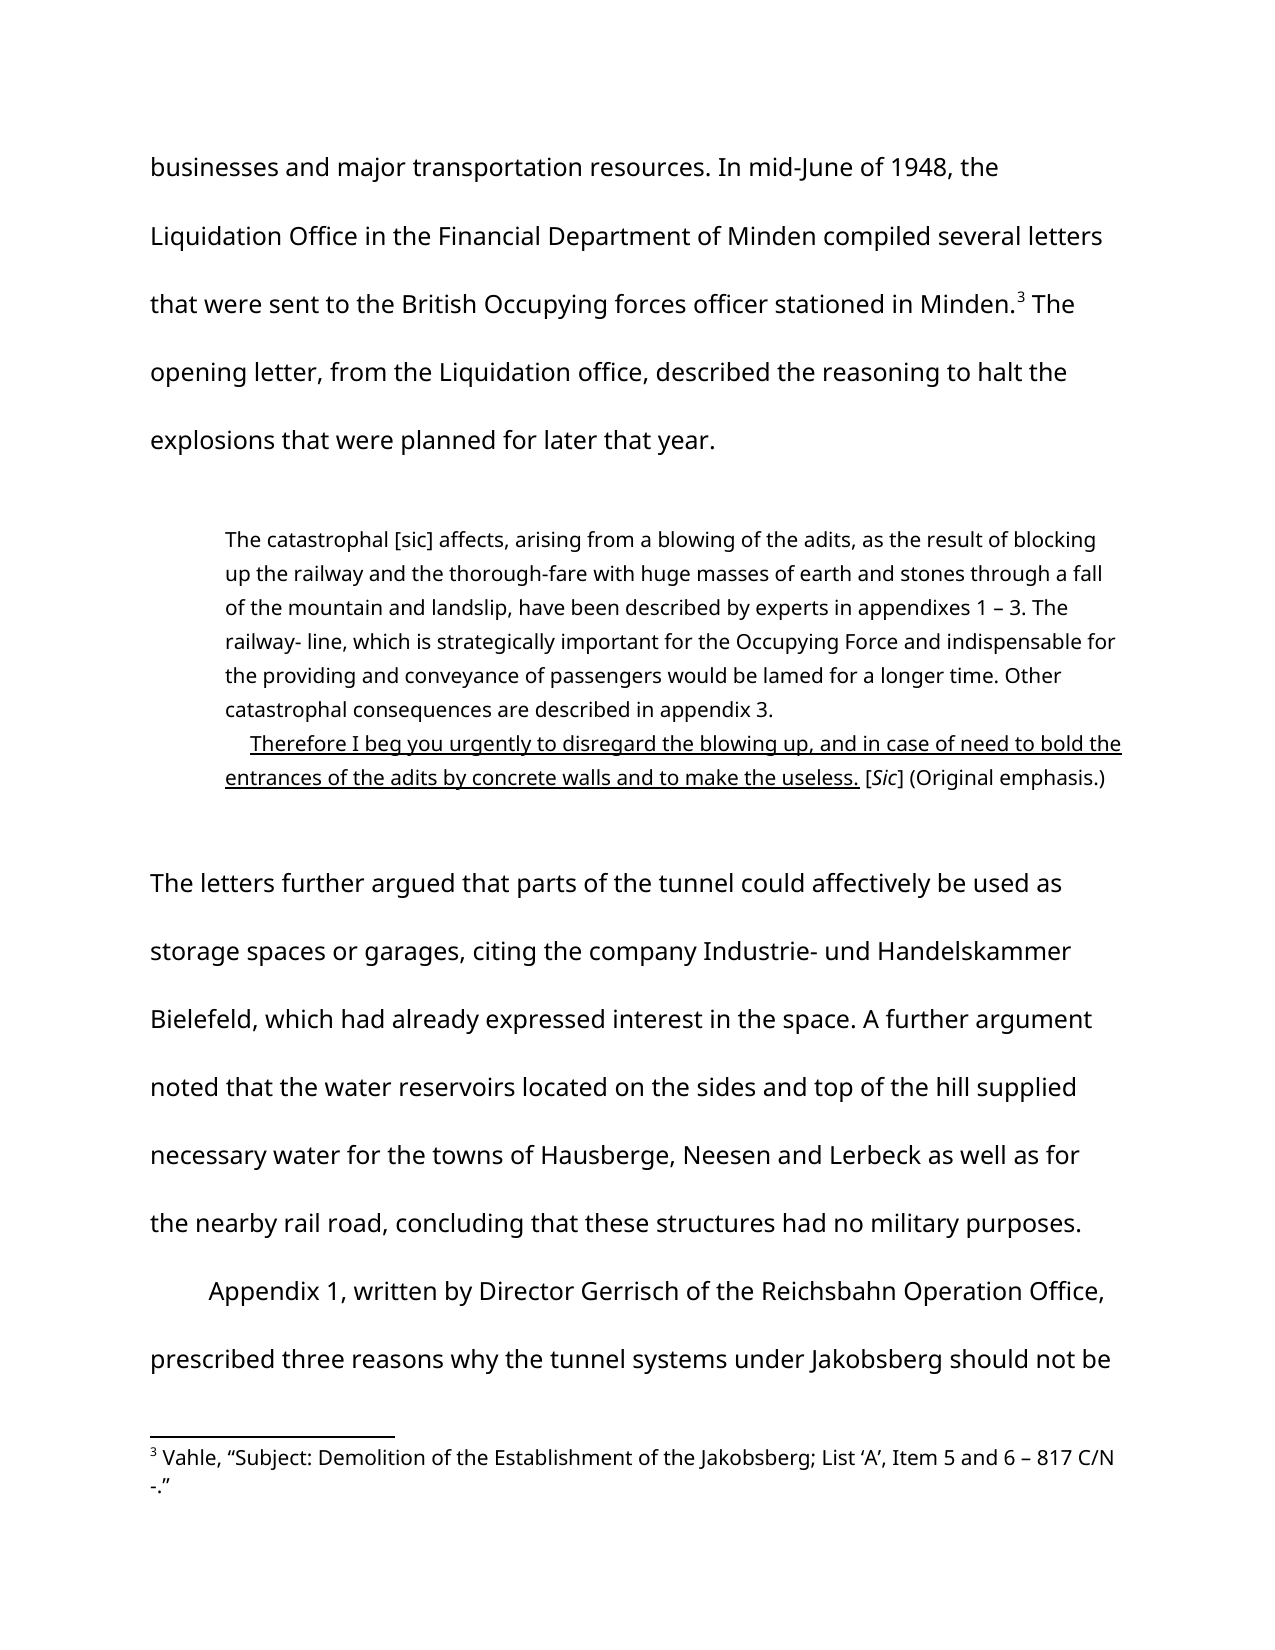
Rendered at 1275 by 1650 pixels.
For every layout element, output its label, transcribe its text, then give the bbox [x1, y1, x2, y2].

text businesses and major transportation resources. In mid-June of 1948, the Liquidation Office in the Financial Department of Minden compiled several letters that were sent to the British Occupying forces officer stationed in Minden. The opening letter, from the Liquidation office, described the reasoning to halt the explosions that were planned for later that year. [150, 150, 1125, 457]
text The catastrophal [sic] affects, arising from a blowing of the adits, as the result of blocking up the railway and the thorough-fare with huge masses of earth and stones through a fall of the mountain and landslip, have been described by experts in appendixes 1 – 3. The railway- line, which is strategically important for the Occupying Force and indispensable for the providing and conveyance of passengers would be lamed for a longer time. Other catastrophal consequences are described in appendix 3. [225, 525, 1125, 723]
text Appendix 1, written by Director Gerrisch of the Reichsbahn Operation Office, prescribed three reasons why the tunnel systems under Jakobsberg should not be [150, 1274, 1125, 1376]
text The letters further argued that parts of the tunnel could affectively be used as storage spaces or garages, citing the company Industrie- und Handelskammer Bielefeld, which had already expressed interest in the space. A further argument noted that the water reservoirs located on the sides and top of the hill supplied necessary water for the towns of Hausberge, Neesen and Lerbeck as well as for the nearby rail road, concluding that these structures had no military purposes. [150, 865, 1125, 1240]
text Vahle, “Subject: Demolition of the Establishment of the Jakobsberg; List ‘A’, Item 5 and 6 – 817 C/N -.” [150, 1443, 1125, 1500]
text Therefore I beg you urgently to disregard the blowing up, and in case of need to bold the entrances of the adits by concrete walls and to make the useless. [Sic] (Original emphasis.) [225, 729, 1125, 792]
